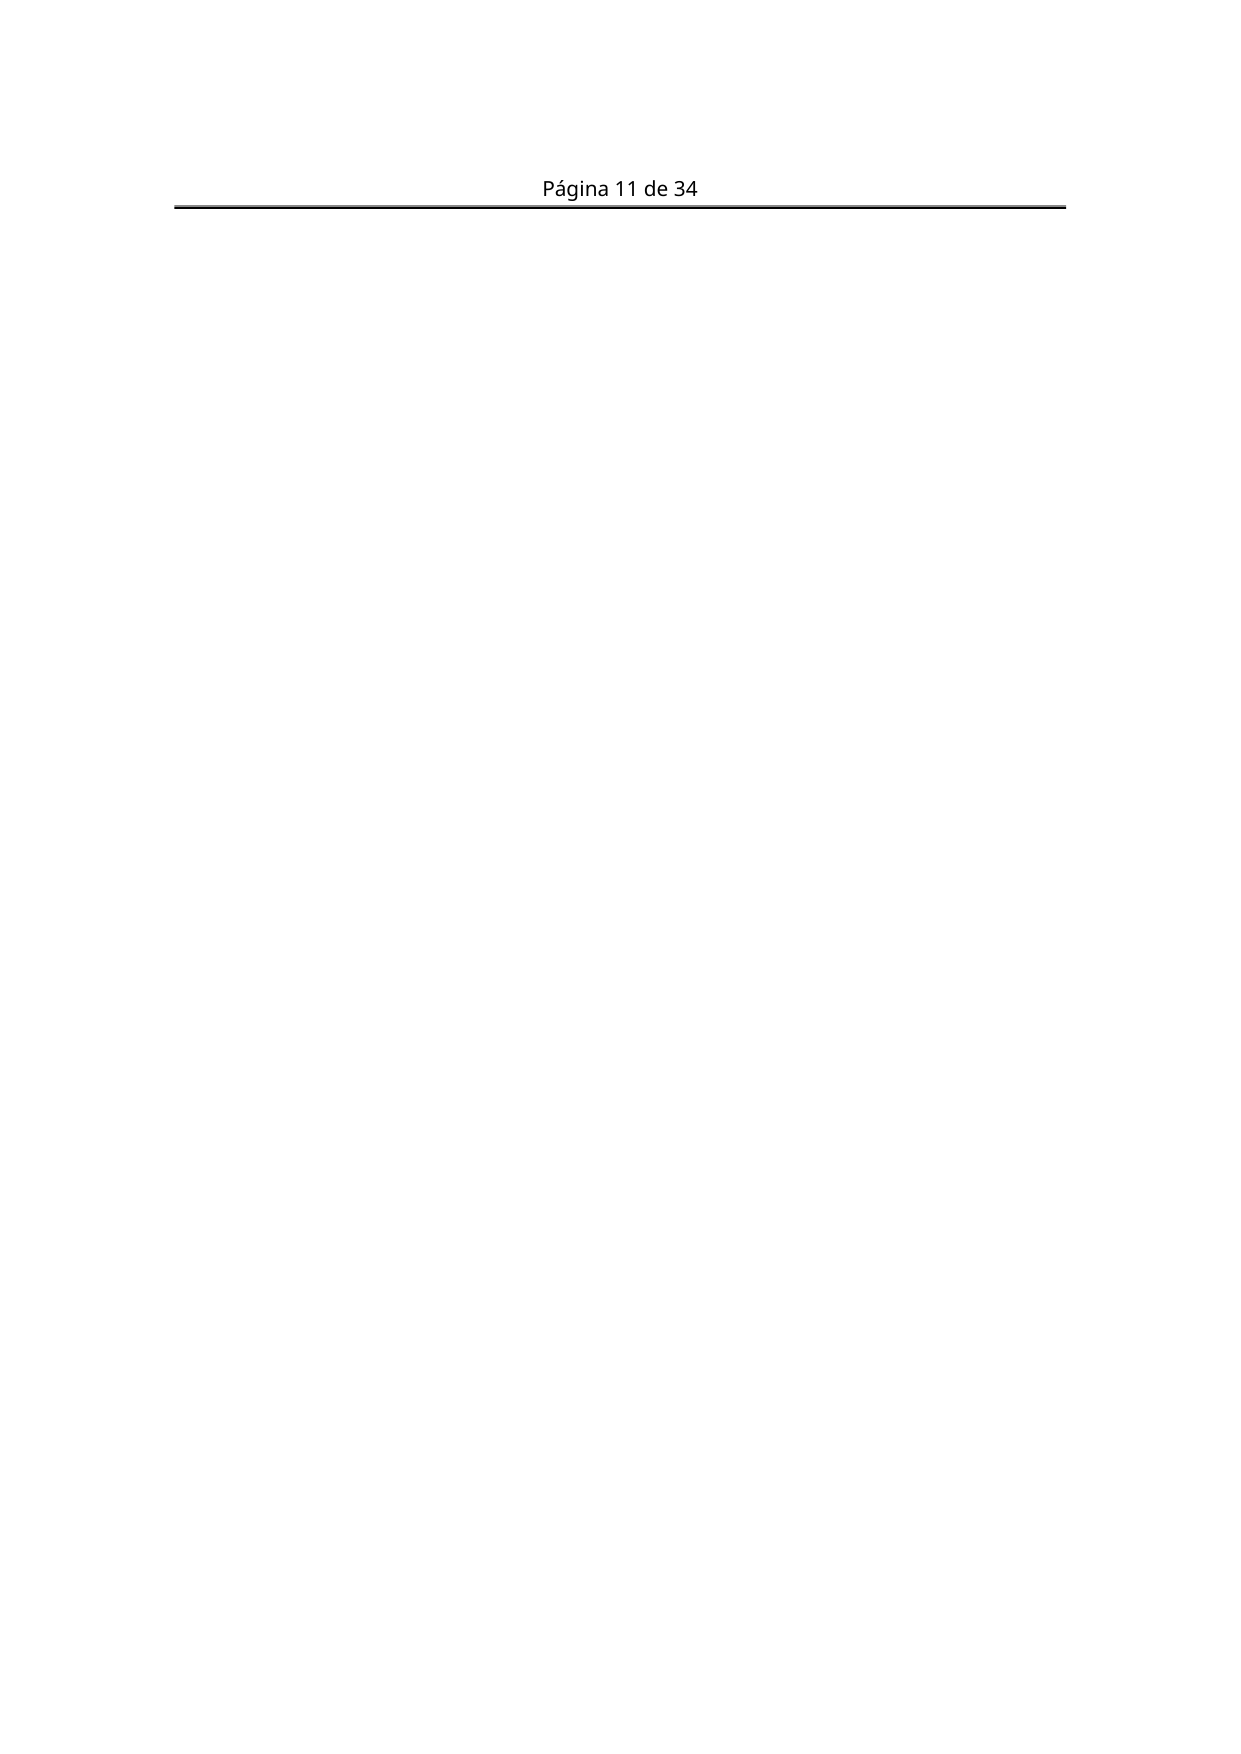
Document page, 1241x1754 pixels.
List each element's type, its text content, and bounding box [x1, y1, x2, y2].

text Página 11 de 34 [150, 174, 1089, 203]
picture [174, 205, 1067, 209]
